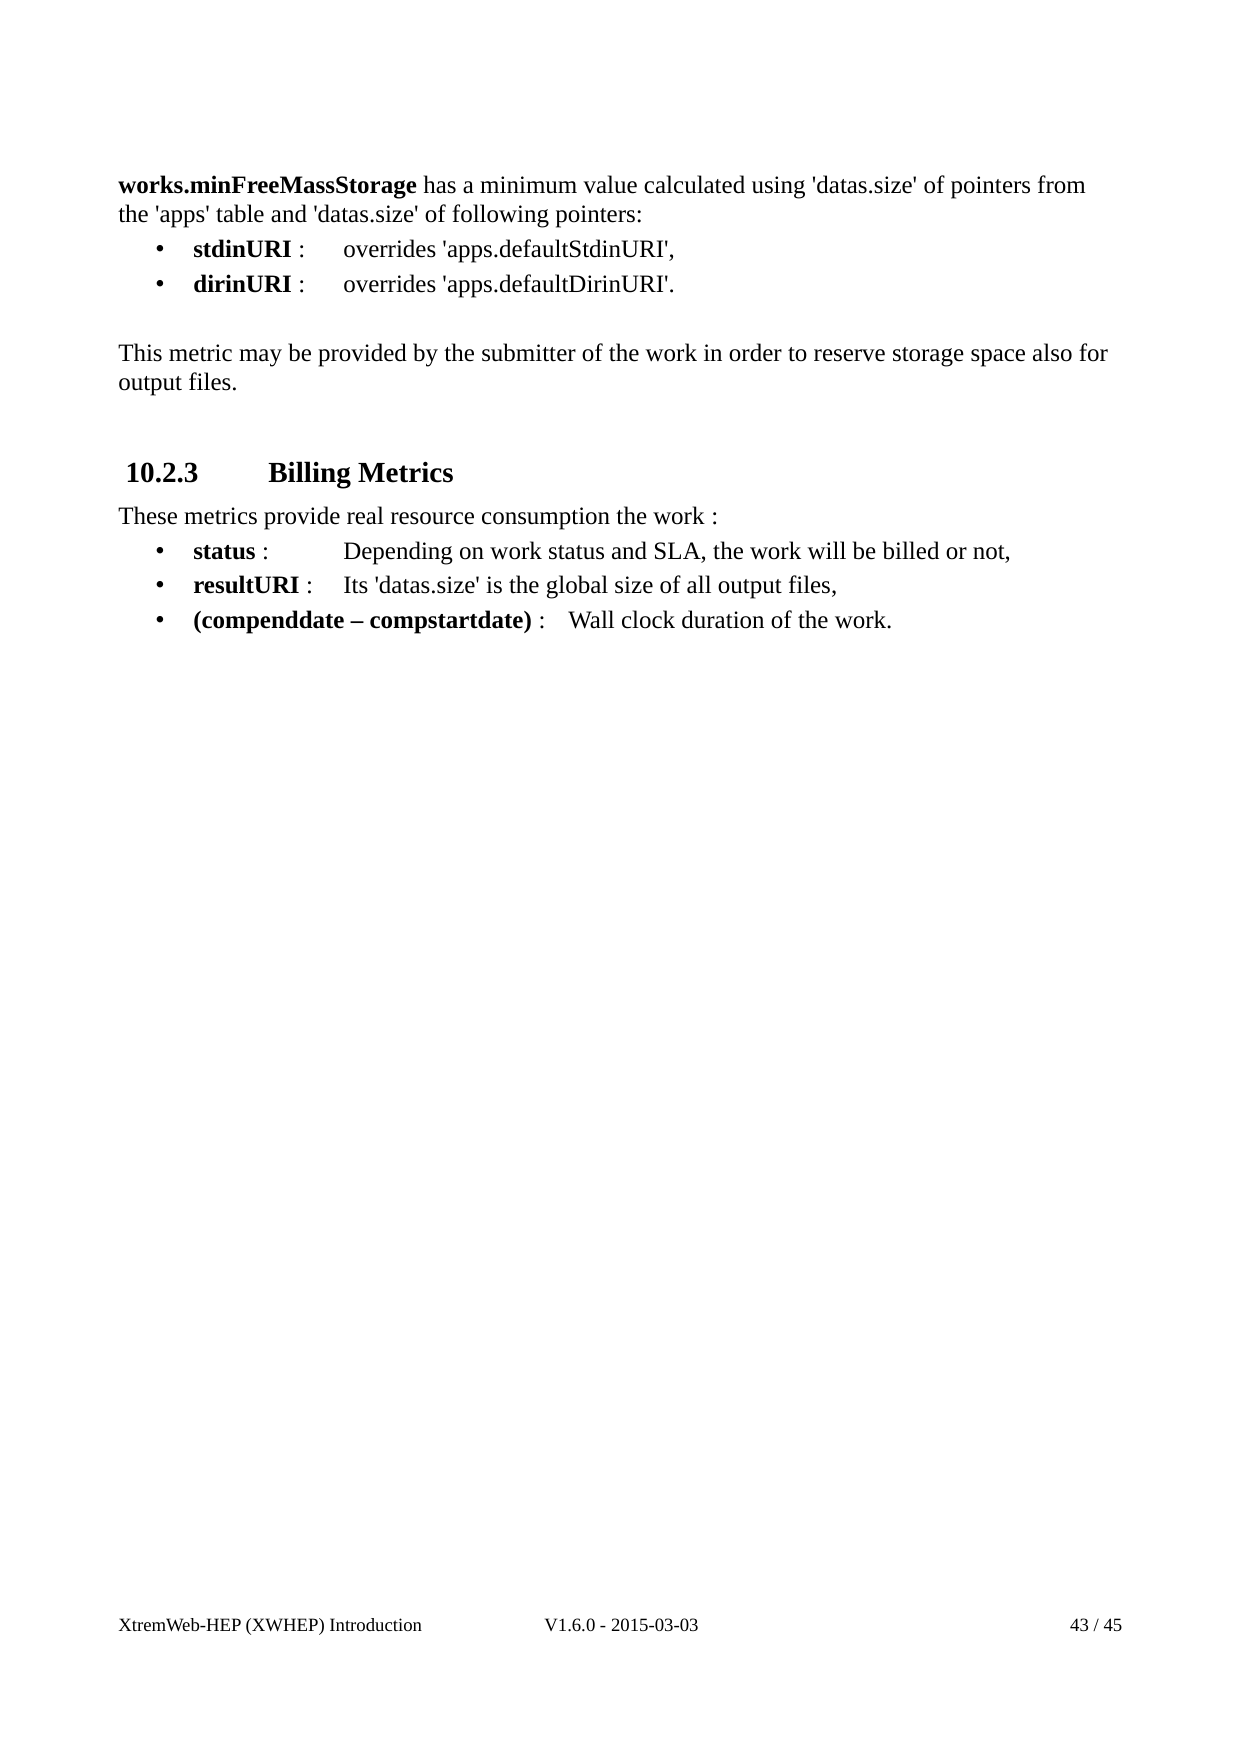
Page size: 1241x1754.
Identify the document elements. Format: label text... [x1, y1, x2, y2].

list stdinURI : overrides 'apps.defaultStdinURI', [156, 234, 1122, 263]
text This metric may be provided by the submitter of the work in order to reserve storage space also for output files. [118, 338, 1122, 396]
list resultURI : Its 'datas.size' is the global size of all output files, [156, 571, 1122, 599]
list dirinURI : overrides 'apps.defaultDirinURI'. [156, 269, 1122, 297]
list status : Depending on work status and SLA, the work will be billed or not, [156, 536, 1122, 565]
text works.minFreeMassStorage has a minimum value calculated using 'datas.size' of pointers from the 'apps' table and 'datas.size' of following pointers: [118, 171, 1122, 228]
text These metrics provide real resource consumption the work : [118, 501, 1122, 530]
subtitle Billing Metrics [118, 455, 1122, 489]
list (compenddate – compstartdate) : Wall clock duration of the work. [156, 605, 1122, 634]
